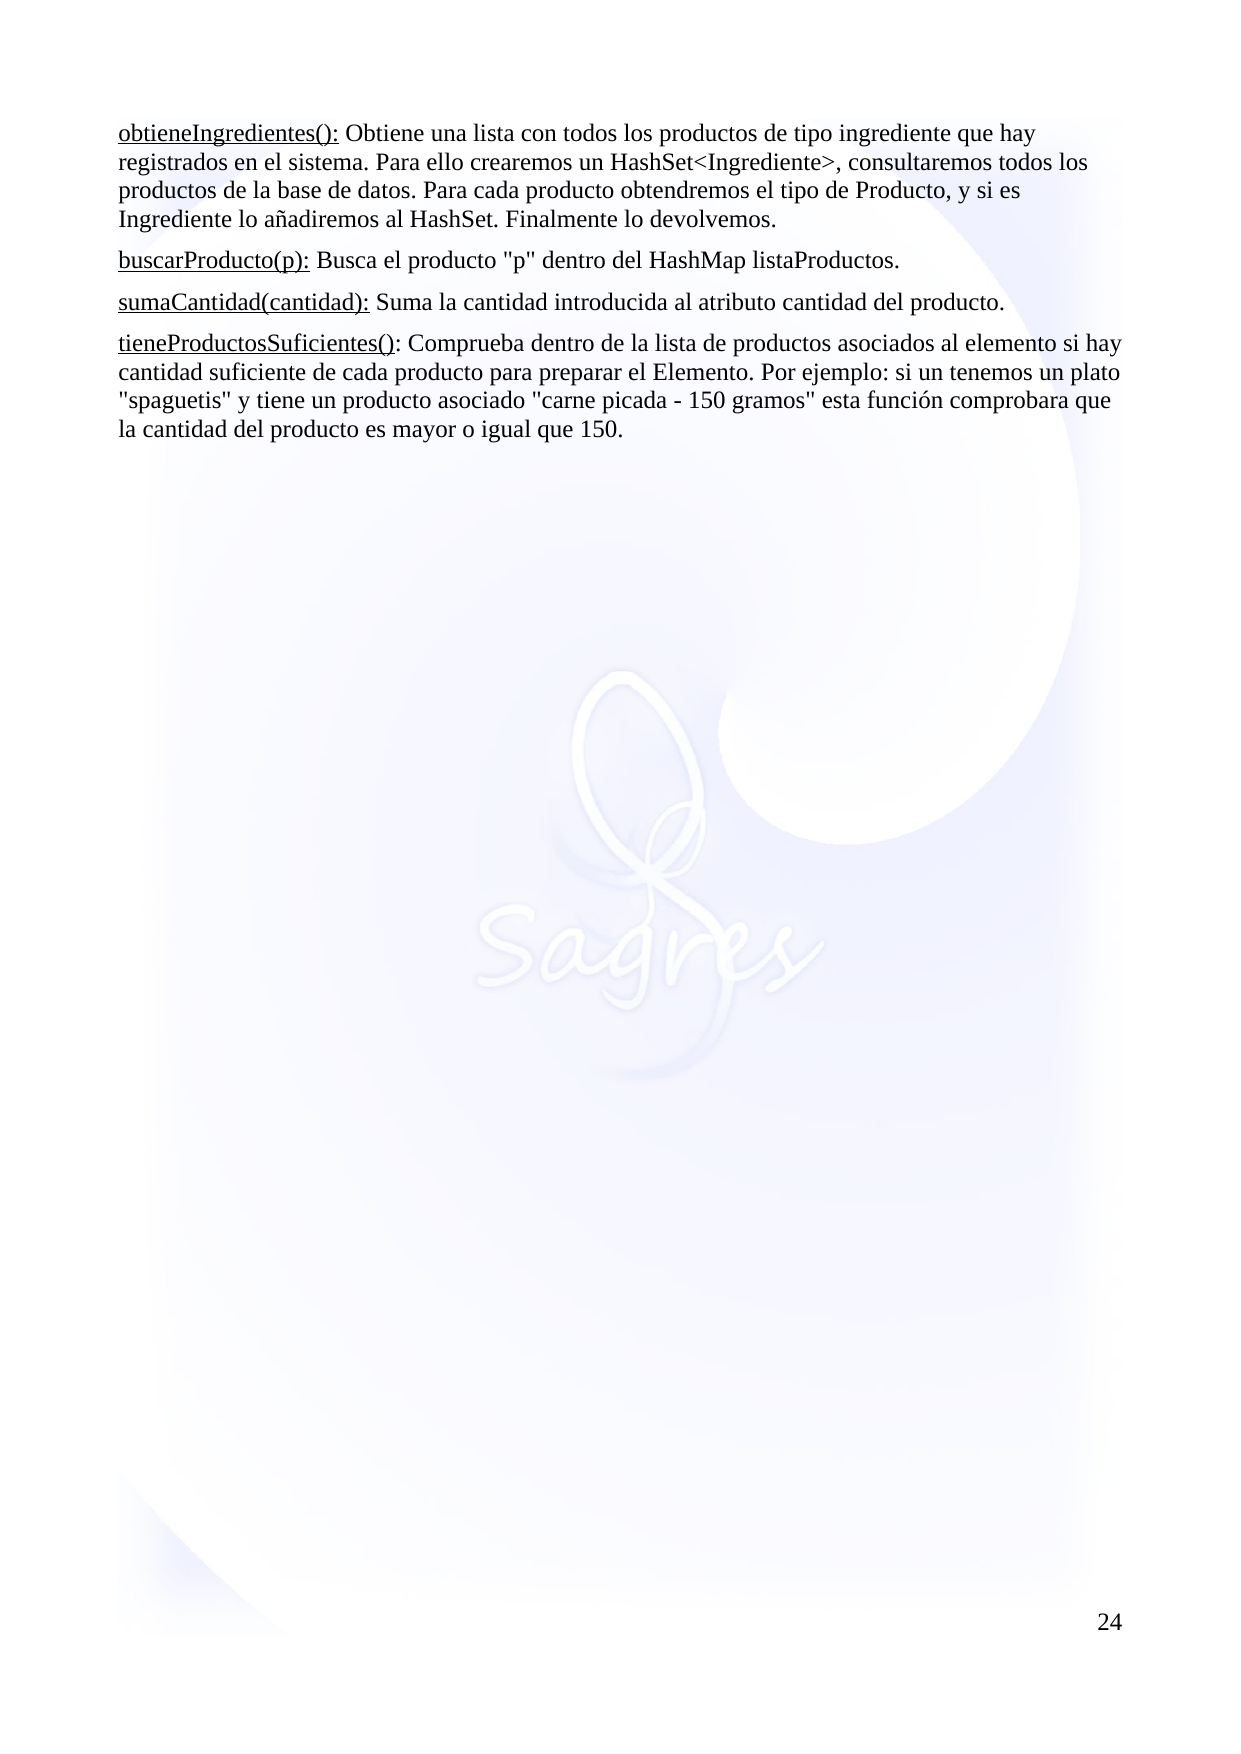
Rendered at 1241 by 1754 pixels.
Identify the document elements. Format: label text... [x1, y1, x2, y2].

picture [118, 316, 1122, 328]
text tieneProductosSuficientes(): Comprueba dentro de la lista de productos asociados al elemento si hay cantidad suficiente de cada producto para preparar el Elemento. Por ejemplo: si un tenemos un plato "spaguetis" y tiene un producto asociado "carne picada - 150 gramos" esta función comprobara que la cantidad del producto es mayor o igual que 150. [118, 328, 1122, 443]
picture [118, 443, 1122, 1636]
text buscarProducto(p): Busca el producto "p" dentro del HashMap listaProductos. [118, 246, 1122, 274]
picture [118, 233, 1122, 246]
picture [118, 274, 1122, 287]
text obtieneIngredientes(): Obtiene una lista con todos los productos de tipo ingrediente que hay registrados en el sistema. Para ello crearemos un HashSet<Ingrediente>, consultaremos todos los productos de la base de datos. Para cada producto obtendremos el tipo de Producto, y si es Ingrediente lo añadiremos al HashSet. Finalmente lo devolvemos. [118, 118, 1122, 233]
text sumaCantidad(cantidad): Suma la cantidad introducida al atributo cantidad del producto. [118, 287, 1122, 316]
